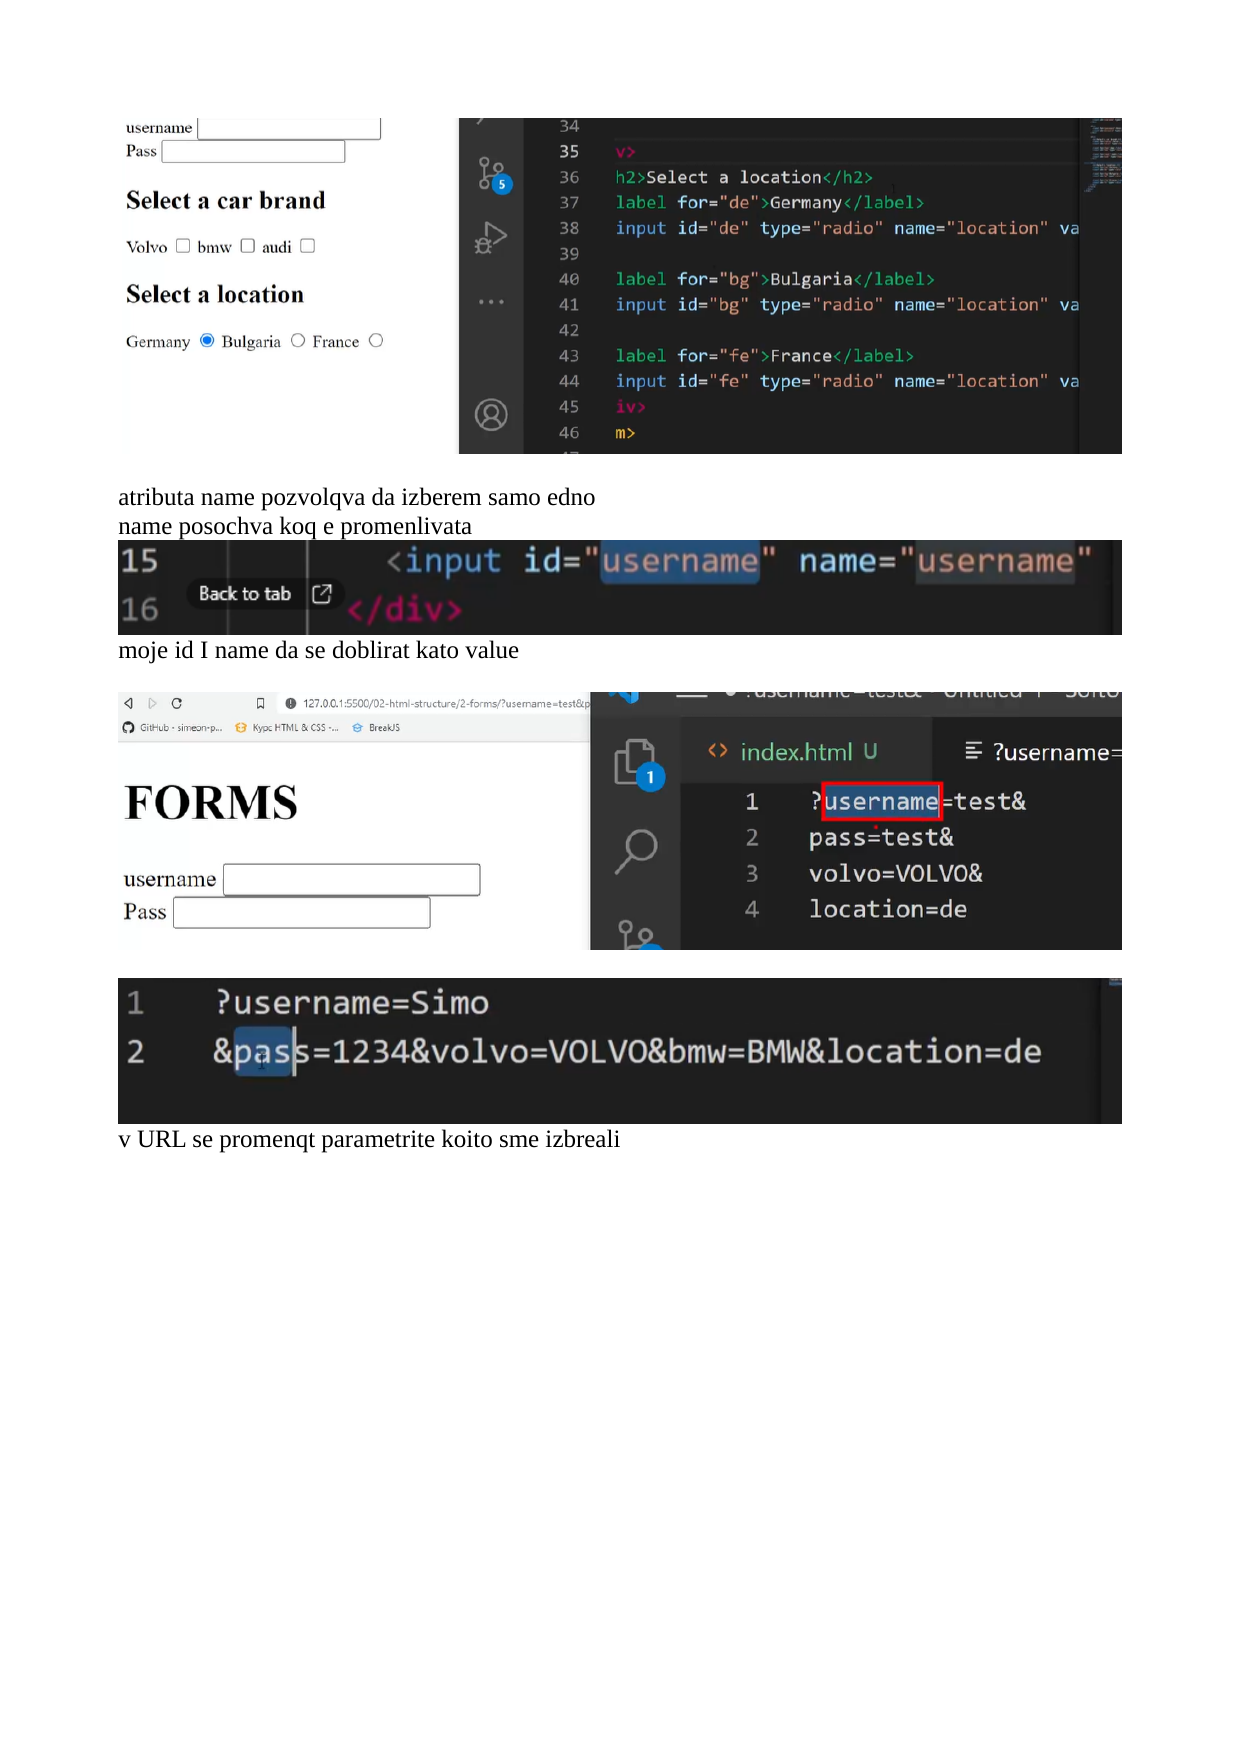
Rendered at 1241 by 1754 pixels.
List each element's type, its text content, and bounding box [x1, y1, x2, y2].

picture [118, 118, 1122, 454]
picture [118, 540, 1122, 635]
text v URL se promenqt parametrite koito sme izbreali [118, 1124, 1122, 1152]
text atributa name pozvolqva da izberem samo edno [118, 482, 1122, 511]
text name posochva koq e promenlivata [118, 511, 1122, 540]
picture [118, 692, 1122, 950]
text moje id I name da se doblirat kato value [118, 635, 1122, 664]
picture [118, 978, 1122, 1124]
